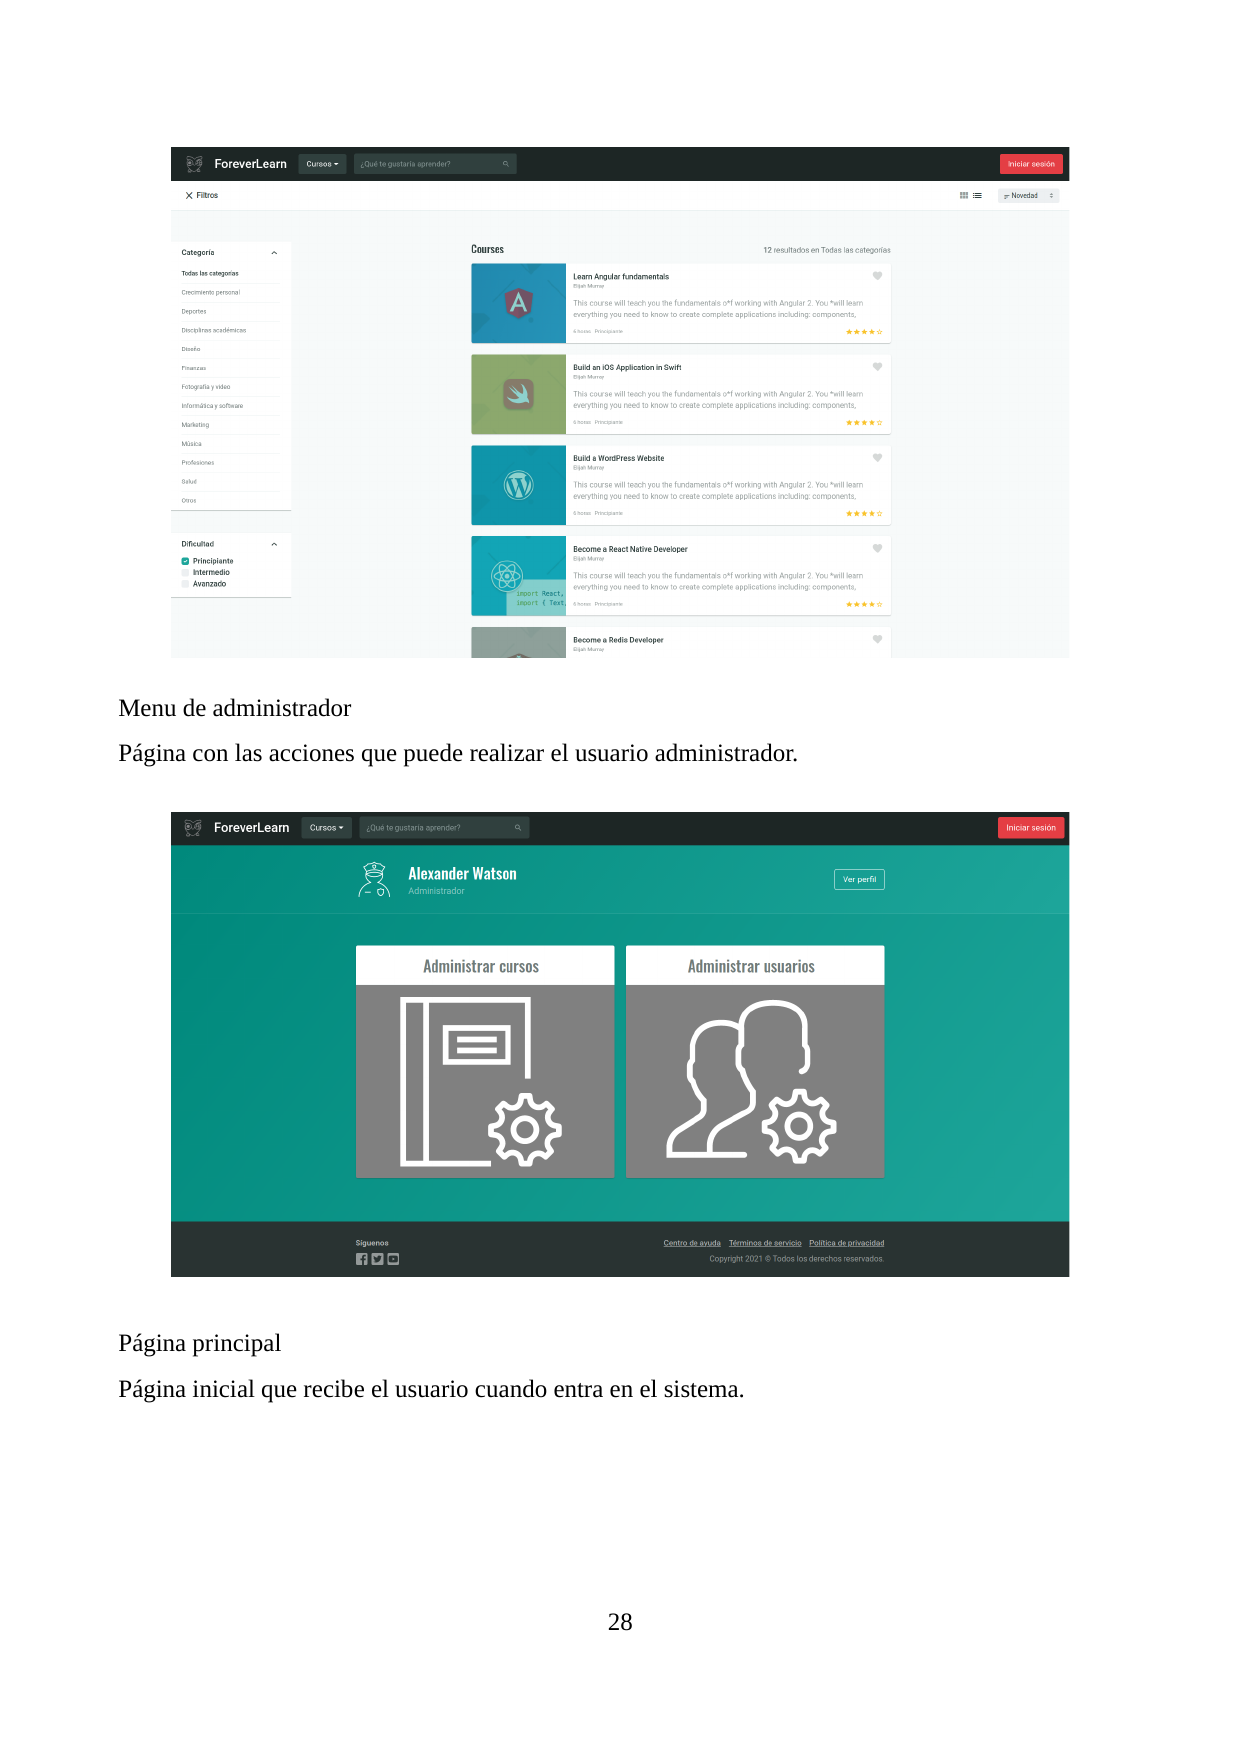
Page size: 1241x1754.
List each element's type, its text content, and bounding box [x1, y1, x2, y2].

text Página con las acciones que puede realizar el usuario administrador. [118, 738, 1017, 767]
text Menu de administrador [118, 693, 1017, 721]
text Página inicial que recibe el usuario cuando entra en el sistema. [118, 1374, 1017, 1403]
picture [171, 812, 1070, 1277]
text Página principal [118, 1328, 1017, 1357]
picture [171, 147, 1070, 658]
